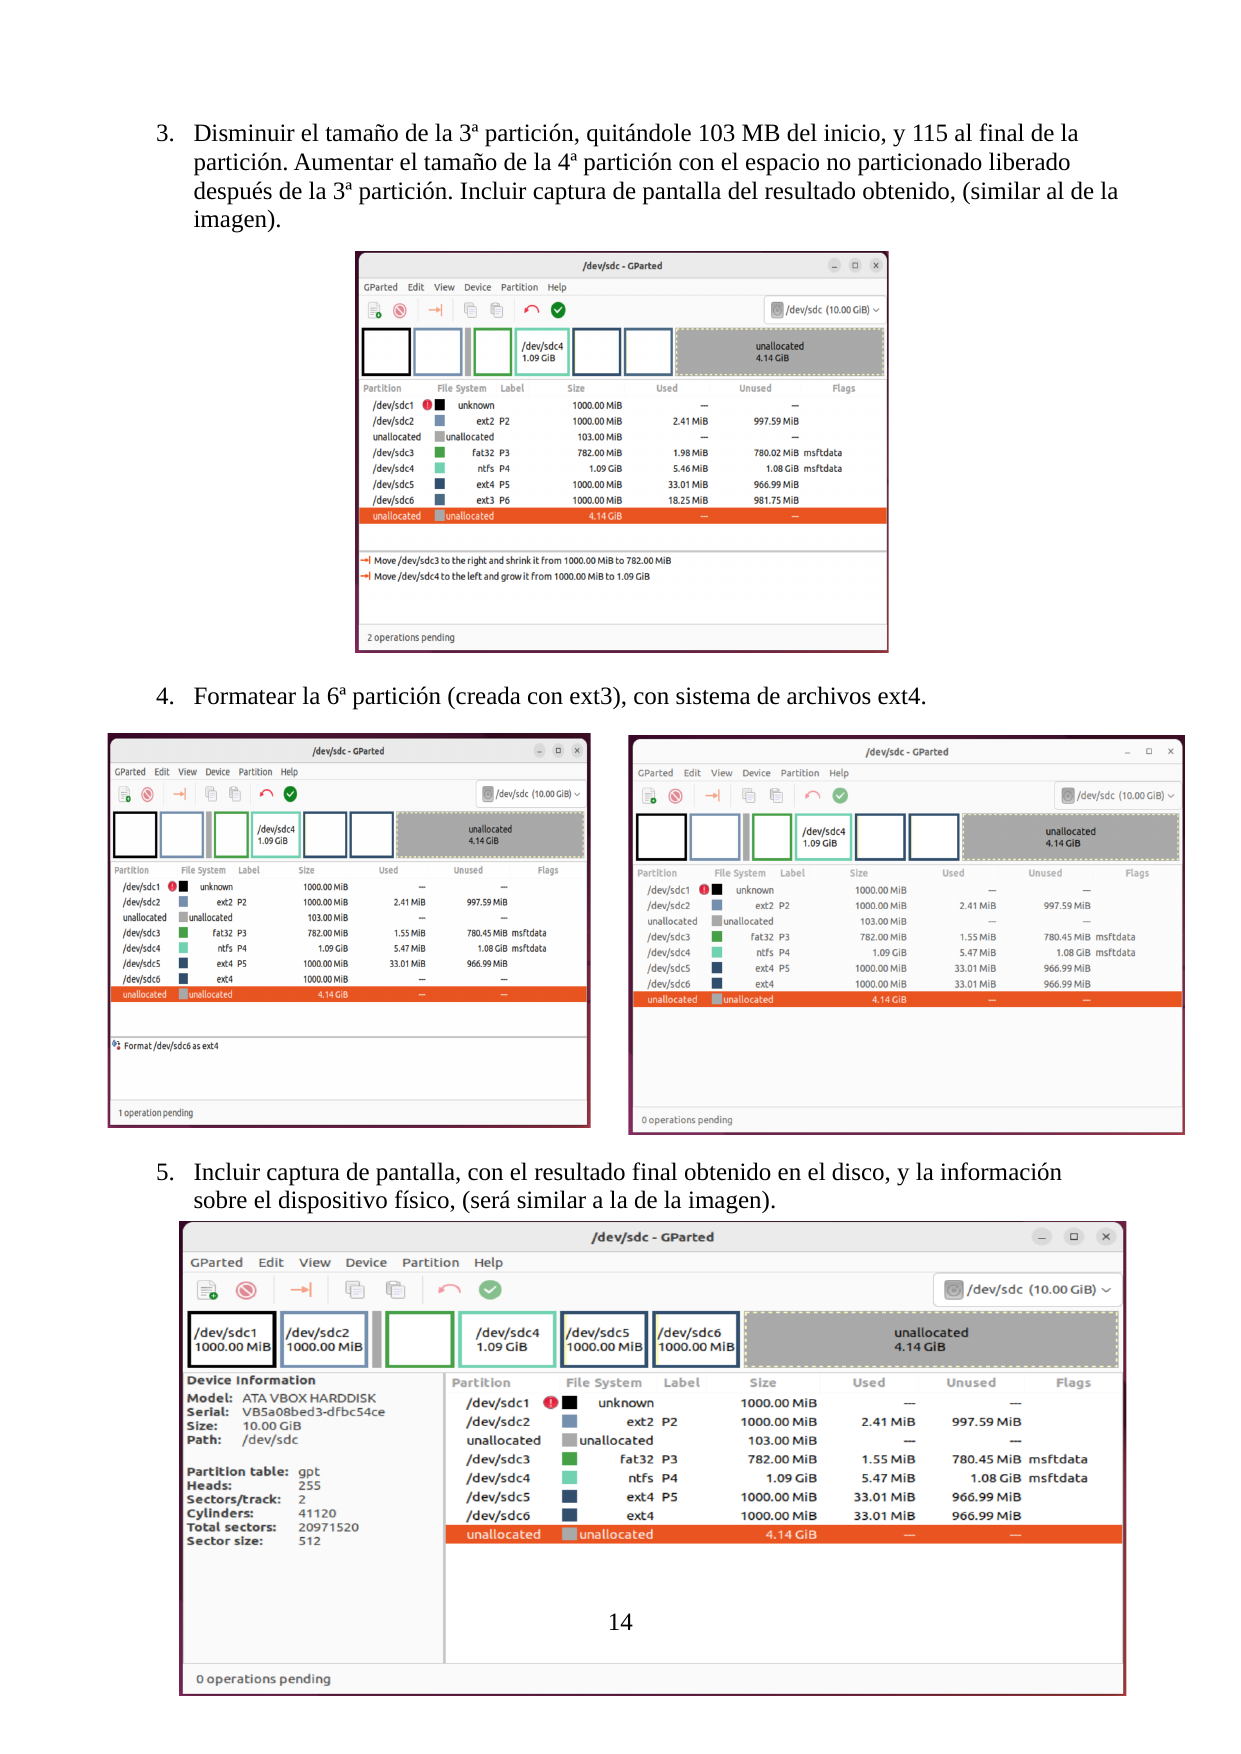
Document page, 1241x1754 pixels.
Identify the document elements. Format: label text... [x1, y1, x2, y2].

picture [628, 735, 1185, 1135]
picture [355, 251, 889, 653]
list Incluir captura de pantalla, con el resultado final obtenido en el disco, y la información sobre el dispositivo físico, (será similar a la de la imagen). [156, 1157, 1122, 1214]
picture [179, 1221, 1127, 1696]
list Disminuir el tamaño de la 3ª partición, quitándole 103 MB del inicio, y 115 al final de la partición. Aumentar el tamaño de la 4ª partición con el espacio no particionado liberado después de la 3ª partición. Incluir captura de pantalla del resultado obtenido, (similar al de la imagen). [156, 118, 1122, 233]
picture [107, 733, 591, 1128]
list Formatear la 6ª partición (creada con ext3), con sistema de archivos ext4. [156, 681, 1122, 710]
